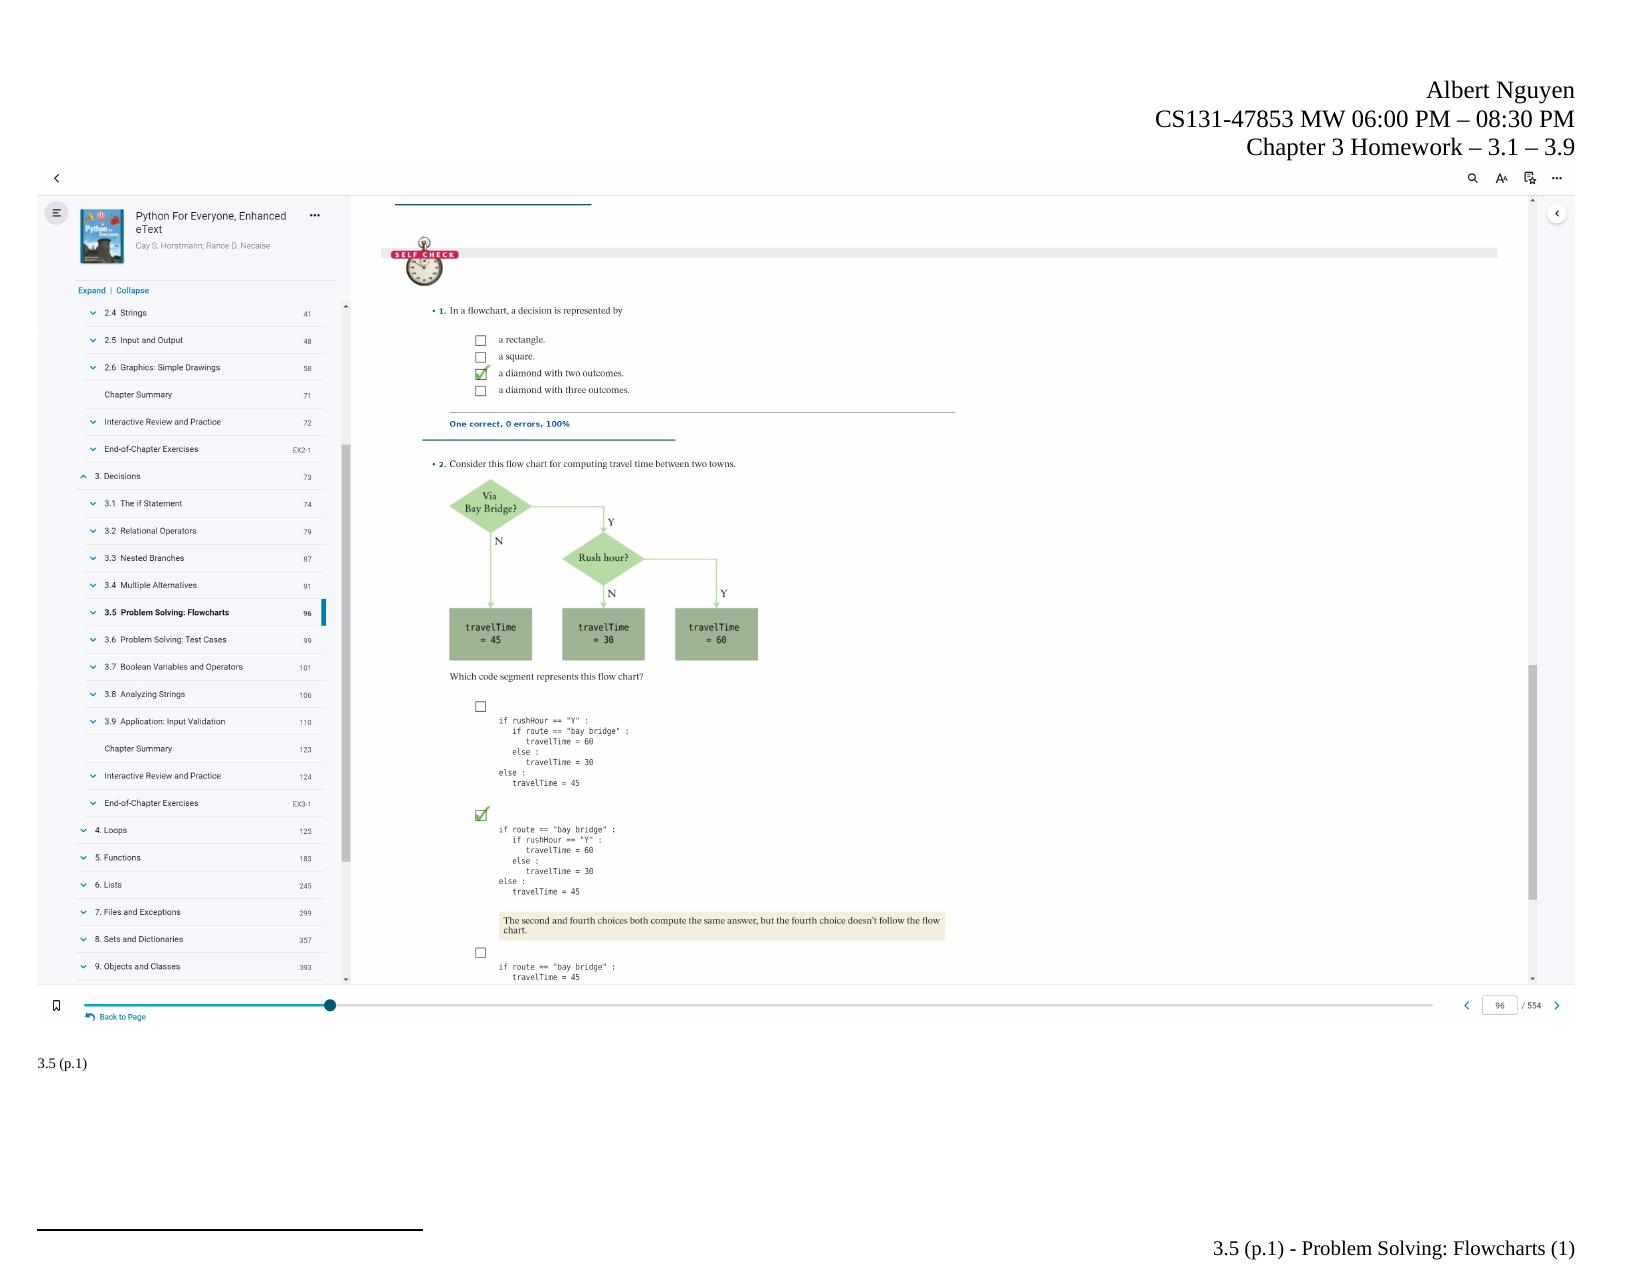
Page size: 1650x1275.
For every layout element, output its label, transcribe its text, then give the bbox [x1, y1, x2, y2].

picture [37, 161, 1575, 1026]
text - Problem Solving: Flowcharts (1) [37, 1236, 1575, 1260]
